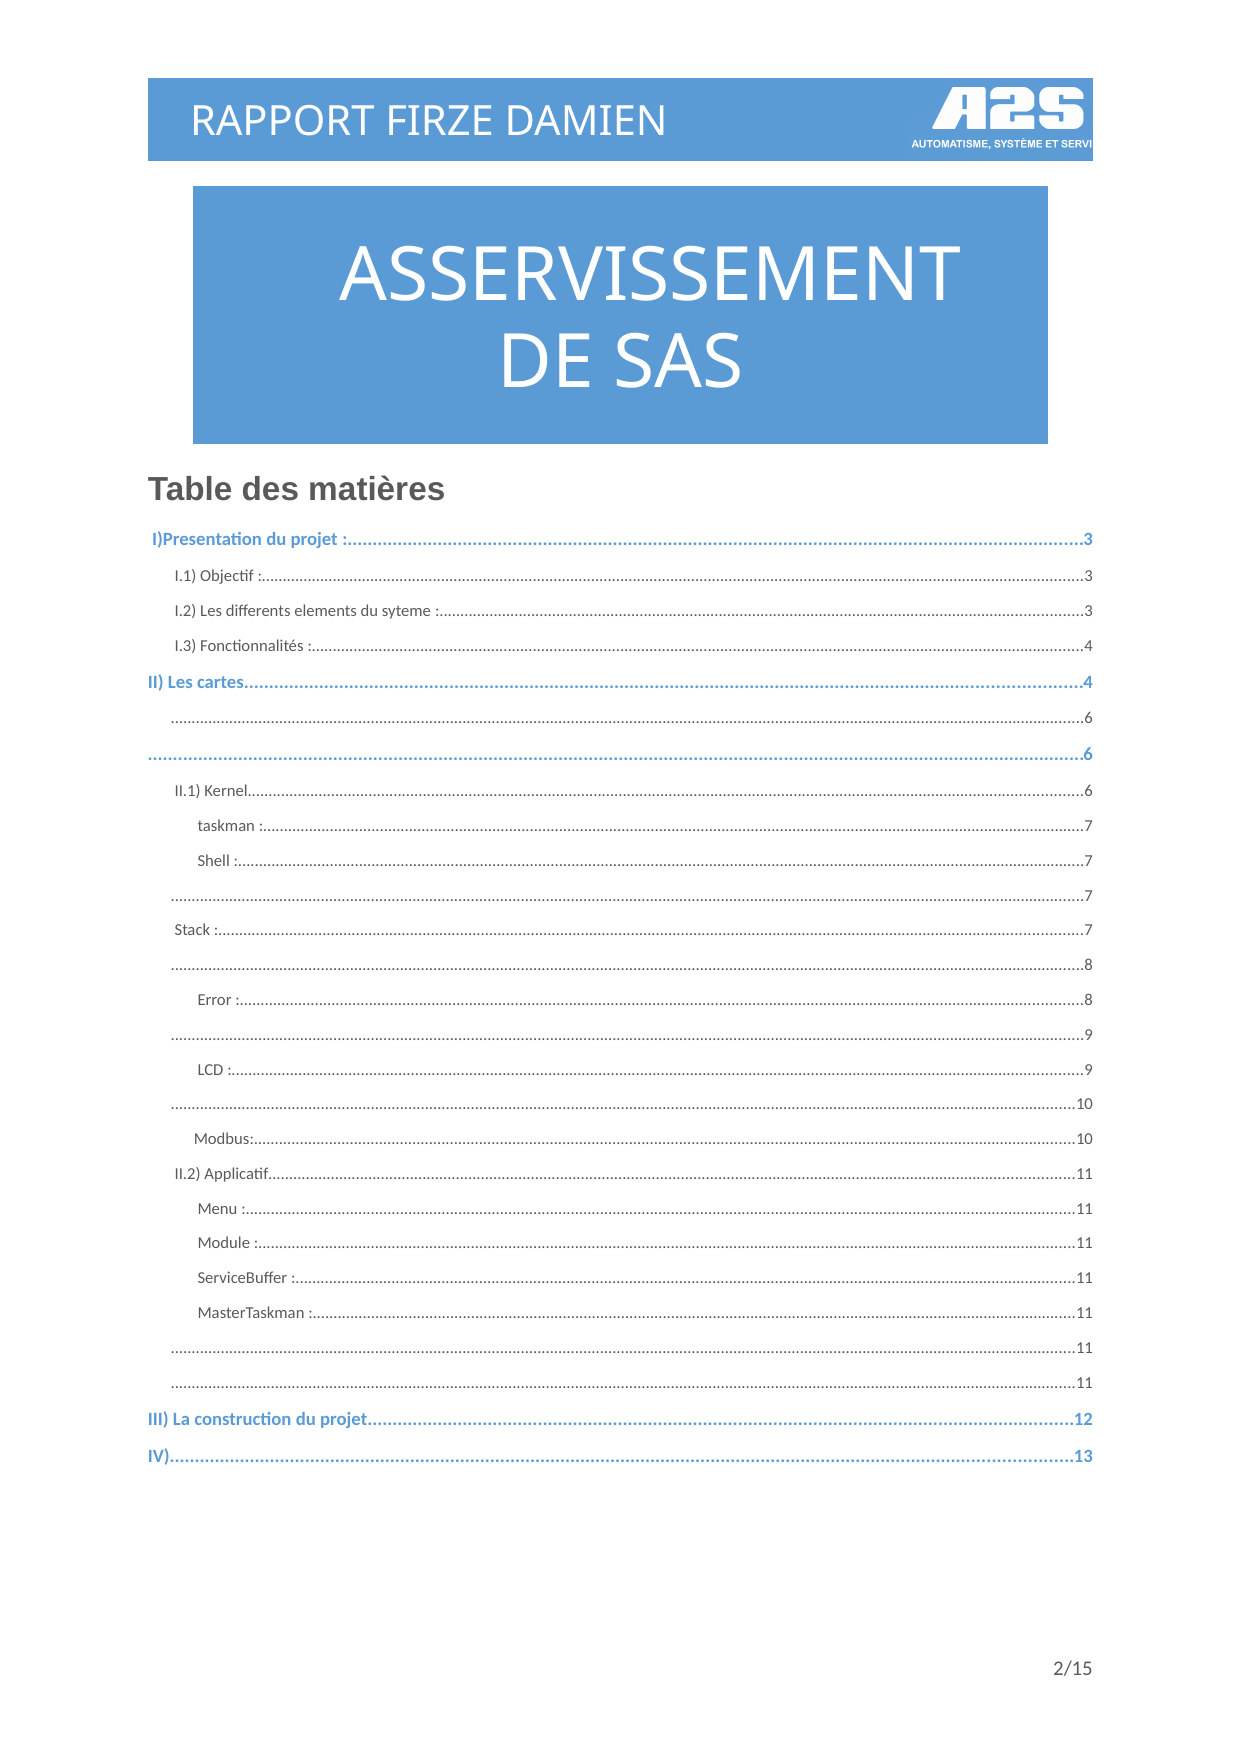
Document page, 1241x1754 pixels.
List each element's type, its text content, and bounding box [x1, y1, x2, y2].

text II.1) Kernel 6 [171, 780, 1093, 801]
text 11 [171, 1372, 1093, 1392]
text 10 [171, 1093, 1093, 1114]
text Shell : 7 [193, 850, 1093, 870]
text MasterTaskman : 11 [193, 1302, 1093, 1323]
title Asservissement de sas [194, 187, 1047, 443]
text Stack : 7 [171, 919, 1093, 940]
text I)Presentation du projet : 3 [148, 527, 1093, 550]
text 11 [171, 1337, 1093, 1357]
text taskman : 7 [193, 815, 1093, 836]
text I.2) Les differents elements du syteme : 3 [171, 600, 1093, 621]
text Modbus: 10 [193, 1128, 1093, 1149]
text I.1) Objectif : 3 [171, 565, 1093, 586]
text IV) 13 [148, 1444, 1093, 1467]
text II) Les cartes 4 [148, 670, 1093, 693]
text ServiceBuffer : 11 [193, 1267, 1093, 1288]
text II.2) Applicatif 11 [171, 1163, 1093, 1183]
text 6 [171, 708, 1093, 728]
text 7 [171, 885, 1093, 905]
text 8 [171, 954, 1093, 975]
text III) La construction du projet 12 [148, 1407, 1093, 1429]
text Menu : 11 [193, 1198, 1093, 1218]
picture [903, 55, 1115, 188]
subtitle Table des matières [148, 469, 1093, 507]
text I.3) Fonctionnalités : 4 [171, 635, 1093, 655]
text Error : 8 [193, 989, 1093, 1009]
text 6 [148, 742, 1093, 765]
text LCD : 9 [193, 1059, 1093, 1079]
picture [903, 79, 1092, 160]
text Module : 11 [193, 1233, 1093, 1253]
text 9 [171, 1024, 1093, 1044]
